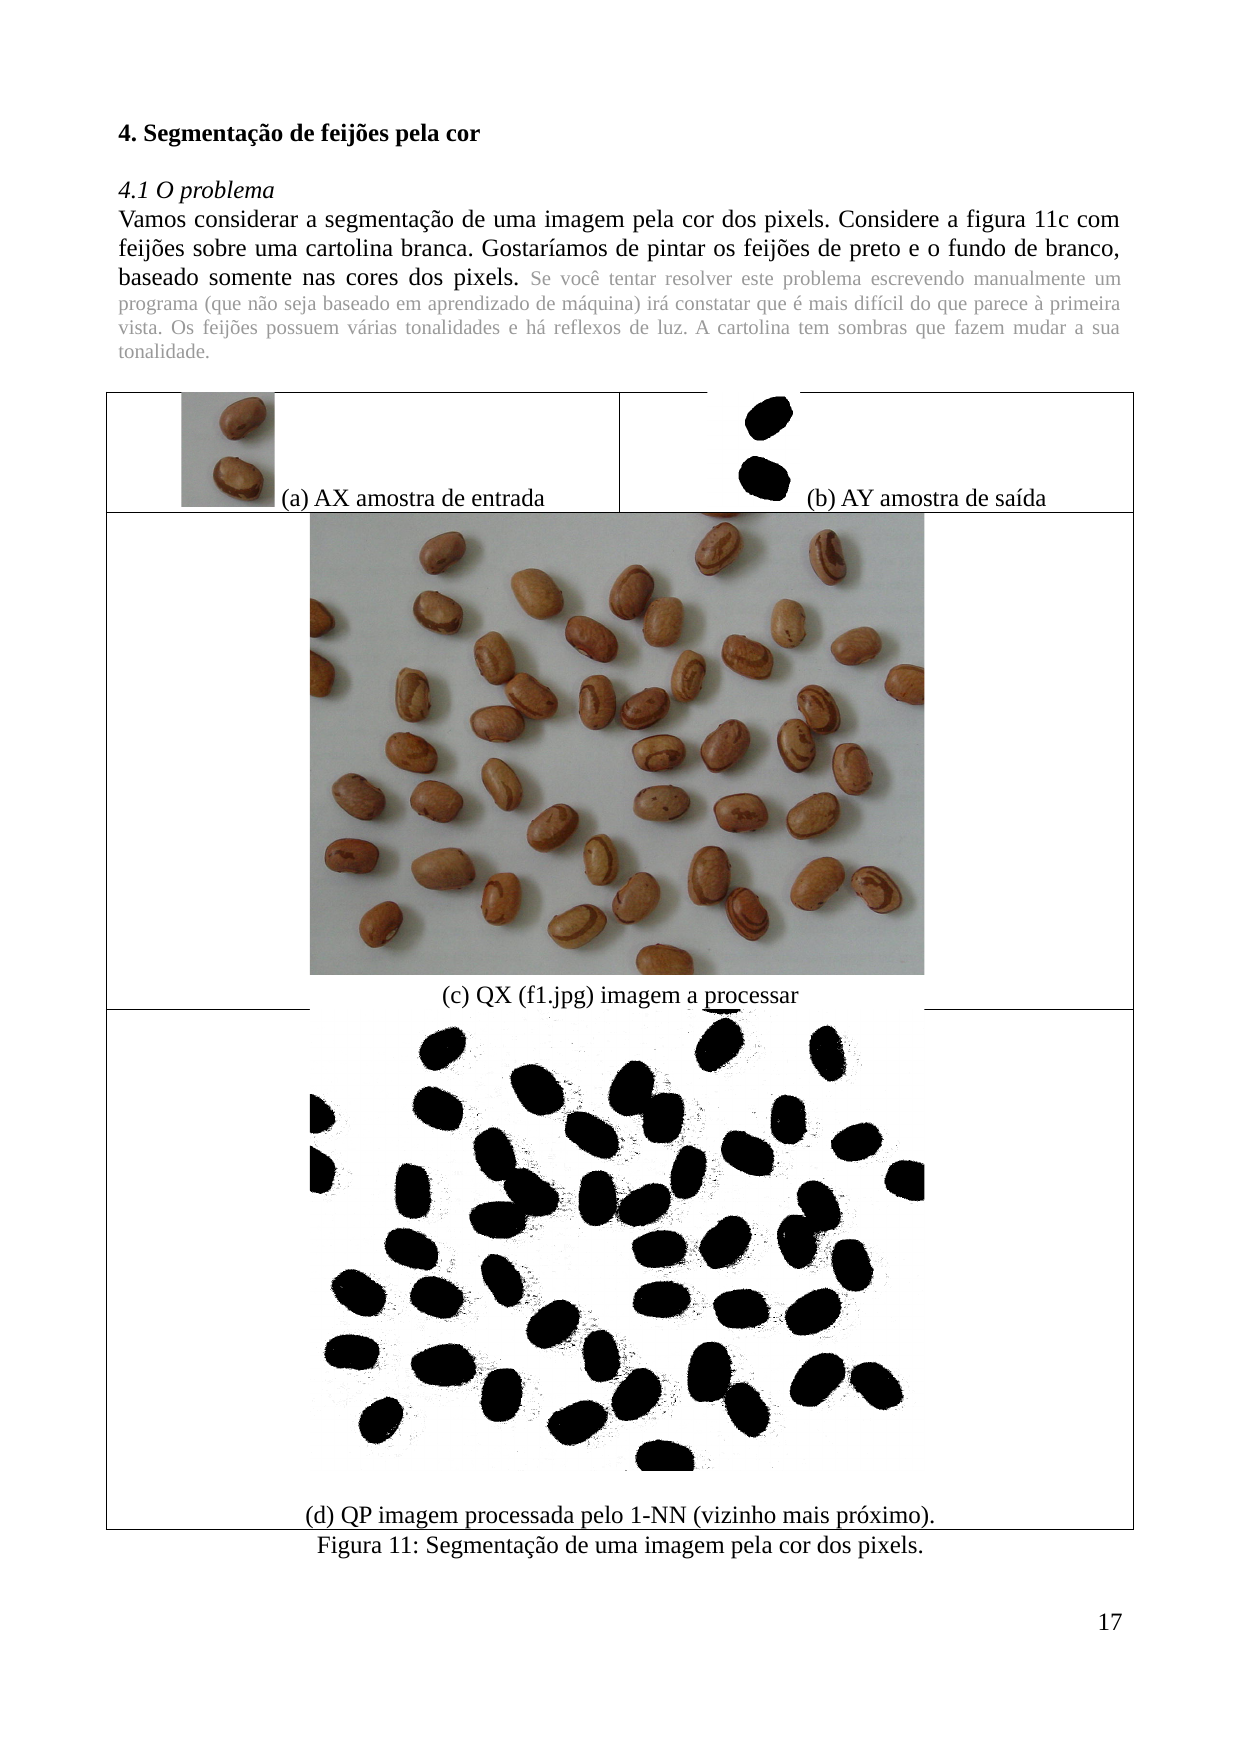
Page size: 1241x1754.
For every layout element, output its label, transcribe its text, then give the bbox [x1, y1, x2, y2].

text 4. Segmentação de feijões pela cor [118, 118, 1122, 147]
text 4.1 O problema [118, 176, 1122, 204]
table_header (a) AX amostra de entrada [107, 393, 619, 512]
table_cell (c) QX (f1.jpg) imagem a processar [107, 513, 1133, 1008]
table_header (b) AY amostra de saída [620, 393, 1133, 512]
text Figura 11: Segmentação de uma imagem pela cor dos pixels. [118, 1530, 1122, 1559]
text Vamos considerar a segmentação de uma imagem pela cor dos pixels. Considere a figura 11c com feijões sobre uma cartolina branca. Gostaríamos de pintar os feijões de preto e o fundo de branco, baseado somente nas cores dos pixels. Se você tentar resolver este problema escrevendo manualmente um programa (que não seja baseado em aprendizado de máquina) irá constatar que é mais difícil do que parece à primeira vista. Os feijões possuem várias tonalidades e há reflexos de luz. A cartolina tem sombras que fazem mudar a sua tonalidade. [118, 204, 1122, 363]
table_cell (d) QP imagem processada pelo 1-NN (vizinho mais próximo). [107, 1010, 1133, 1529]
